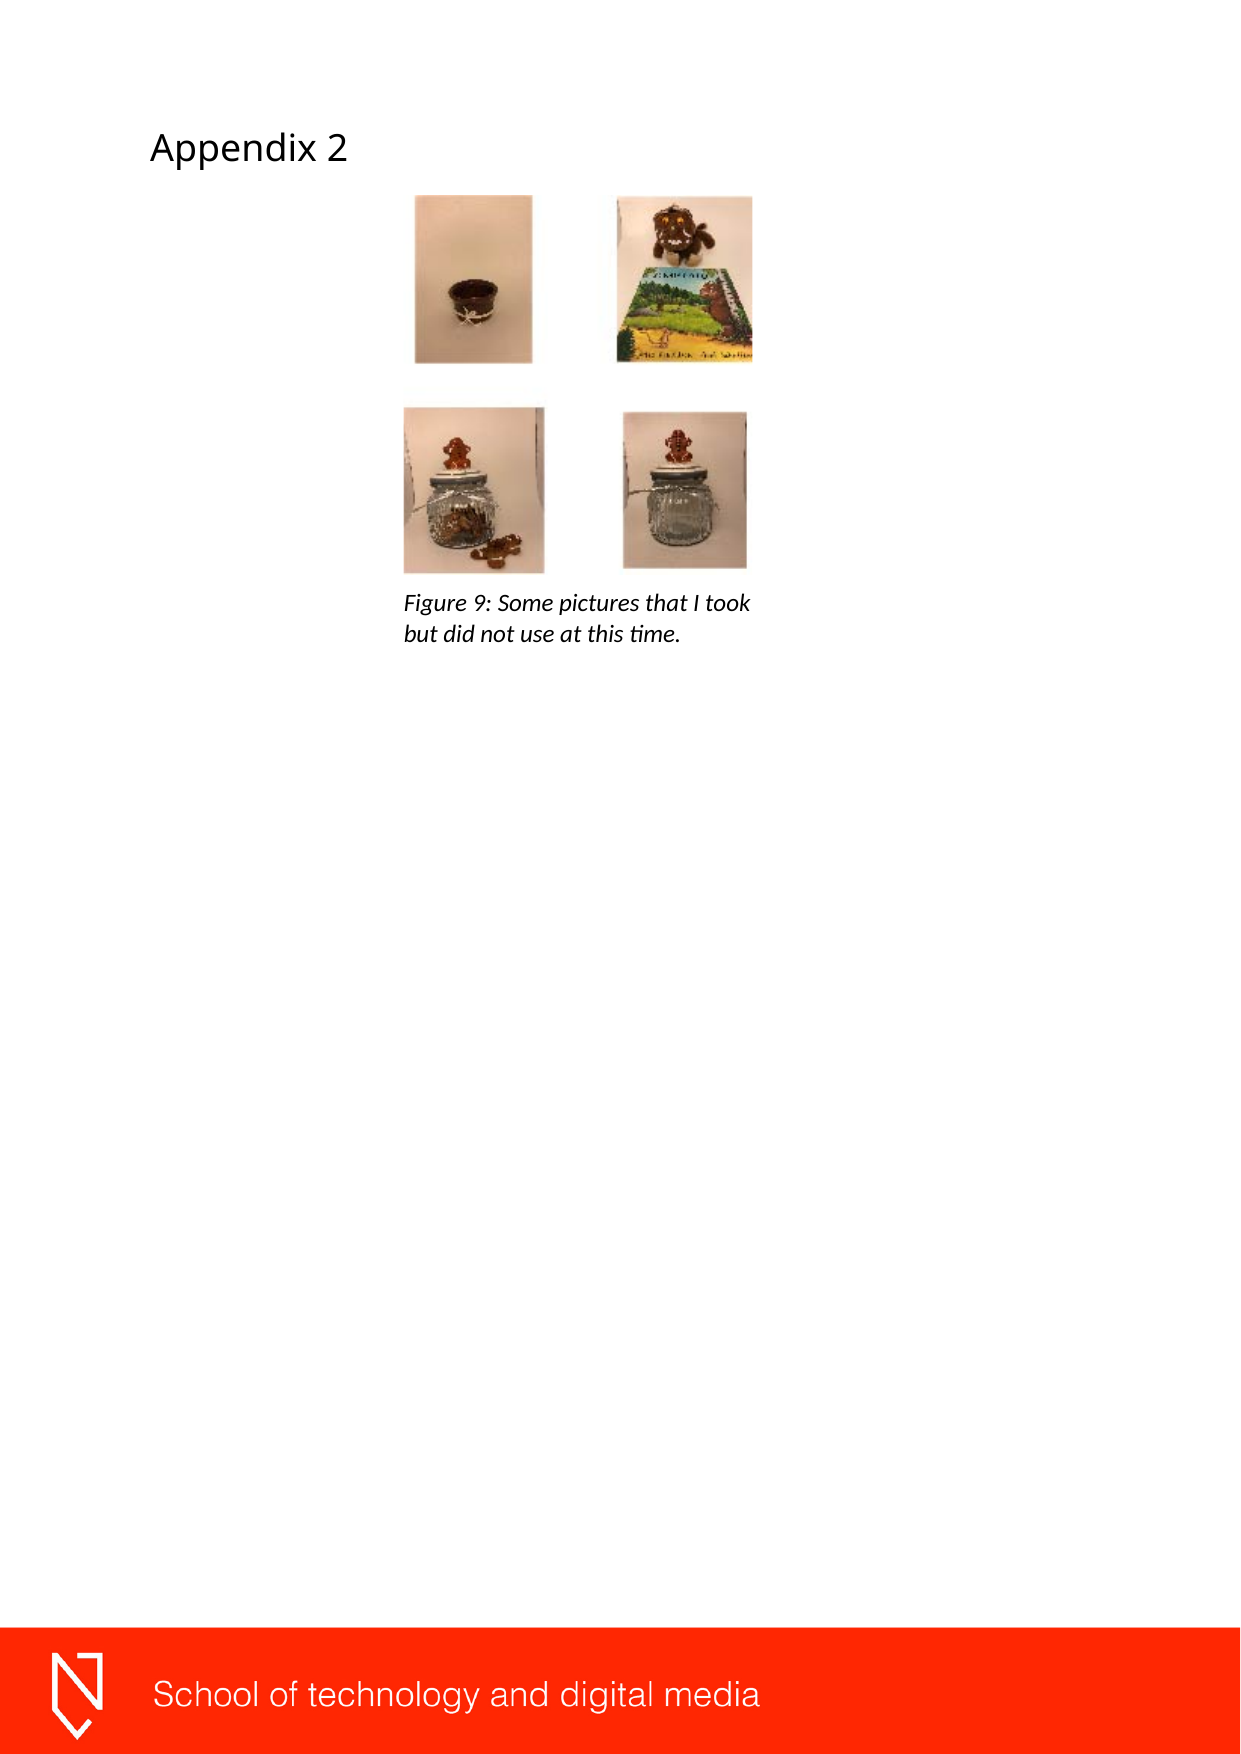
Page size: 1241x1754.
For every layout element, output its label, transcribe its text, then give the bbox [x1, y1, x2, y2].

picture [0, 1618, 1241, 1754]
picture [403, 195, 753, 575]
text Appendix 2 [150, 121, 1090, 172]
text Figure 9: Some pictures that I took but did not use at this time. [403, 575, 752, 648]
